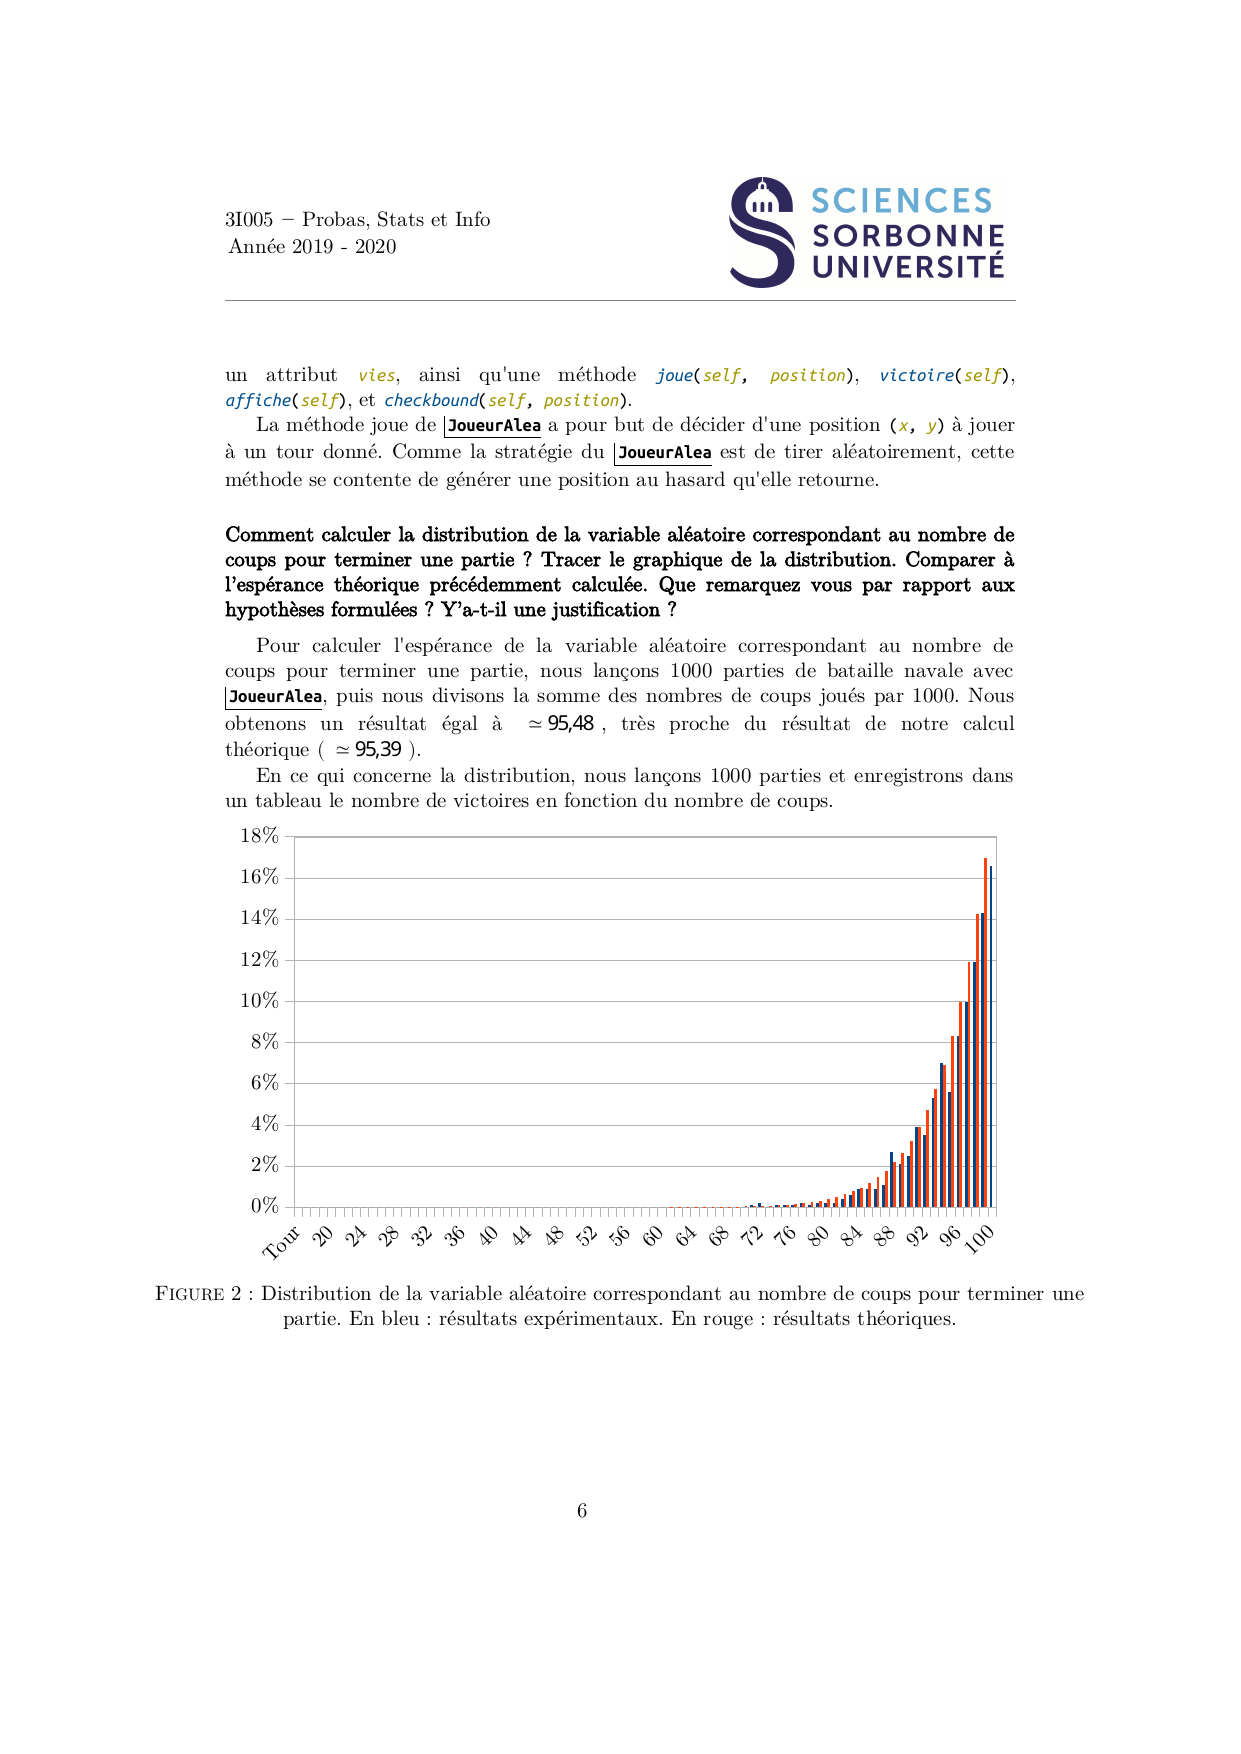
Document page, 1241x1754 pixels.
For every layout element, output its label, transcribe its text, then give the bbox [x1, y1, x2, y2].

text Figure 2 : Distribution de la variable aléatoire correspondant au nombre de coups pour terminer une partie. En bleu : résultats expérimentaux. En rouge : résultats théoriques. [148, 815, 1092, 1329]
text Pour calculer l'espérance de la variable aléatoire correspondant au nombre de coups pour terminer une partie, nous lançons 1000 parties de bataille navale avec JoueurAlea, puis nous divisons la somme des nombres de coups joués par 1000. Nous obtenons un résultat égal à , très proche du résultat de notre calcul théorique (). [225, 632, 1016, 762]
text un attribut vies, ainsi qu'une méthode joue(self, position), victoire(self), affiche(self), et checkbound(self, position). [225, 360, 1016, 410]
text En ce qui concerne la distribution, nous lançons 1000 parties et enregistrons dans un tableau le nombre de victoires en fonction du nombre de coups. [225, 762, 1016, 812]
subtitle Comment calculer la distribution de la variable aléatoire correspondant au nombre de coups pour terminer une partie ? Tracer le graphique de la distribution. Comparer à l’espérance théorique précédemment calculée. Que remarquez vous par rapport aux hypothèses formulées ? Y’a-t-il une justification ? [225, 520, 1016, 620]
picture [729, 177, 1004, 288]
text La méthode joue de JoueurAlea a pour but de décider d'une position (x, y) à jouer à un tour donné. Comme la stratégie du JoueurAlea est de tirer aléatoirement, cette méthode se contente de générer une position au hasard qu'elle retourne. [225, 410, 1016, 491]
